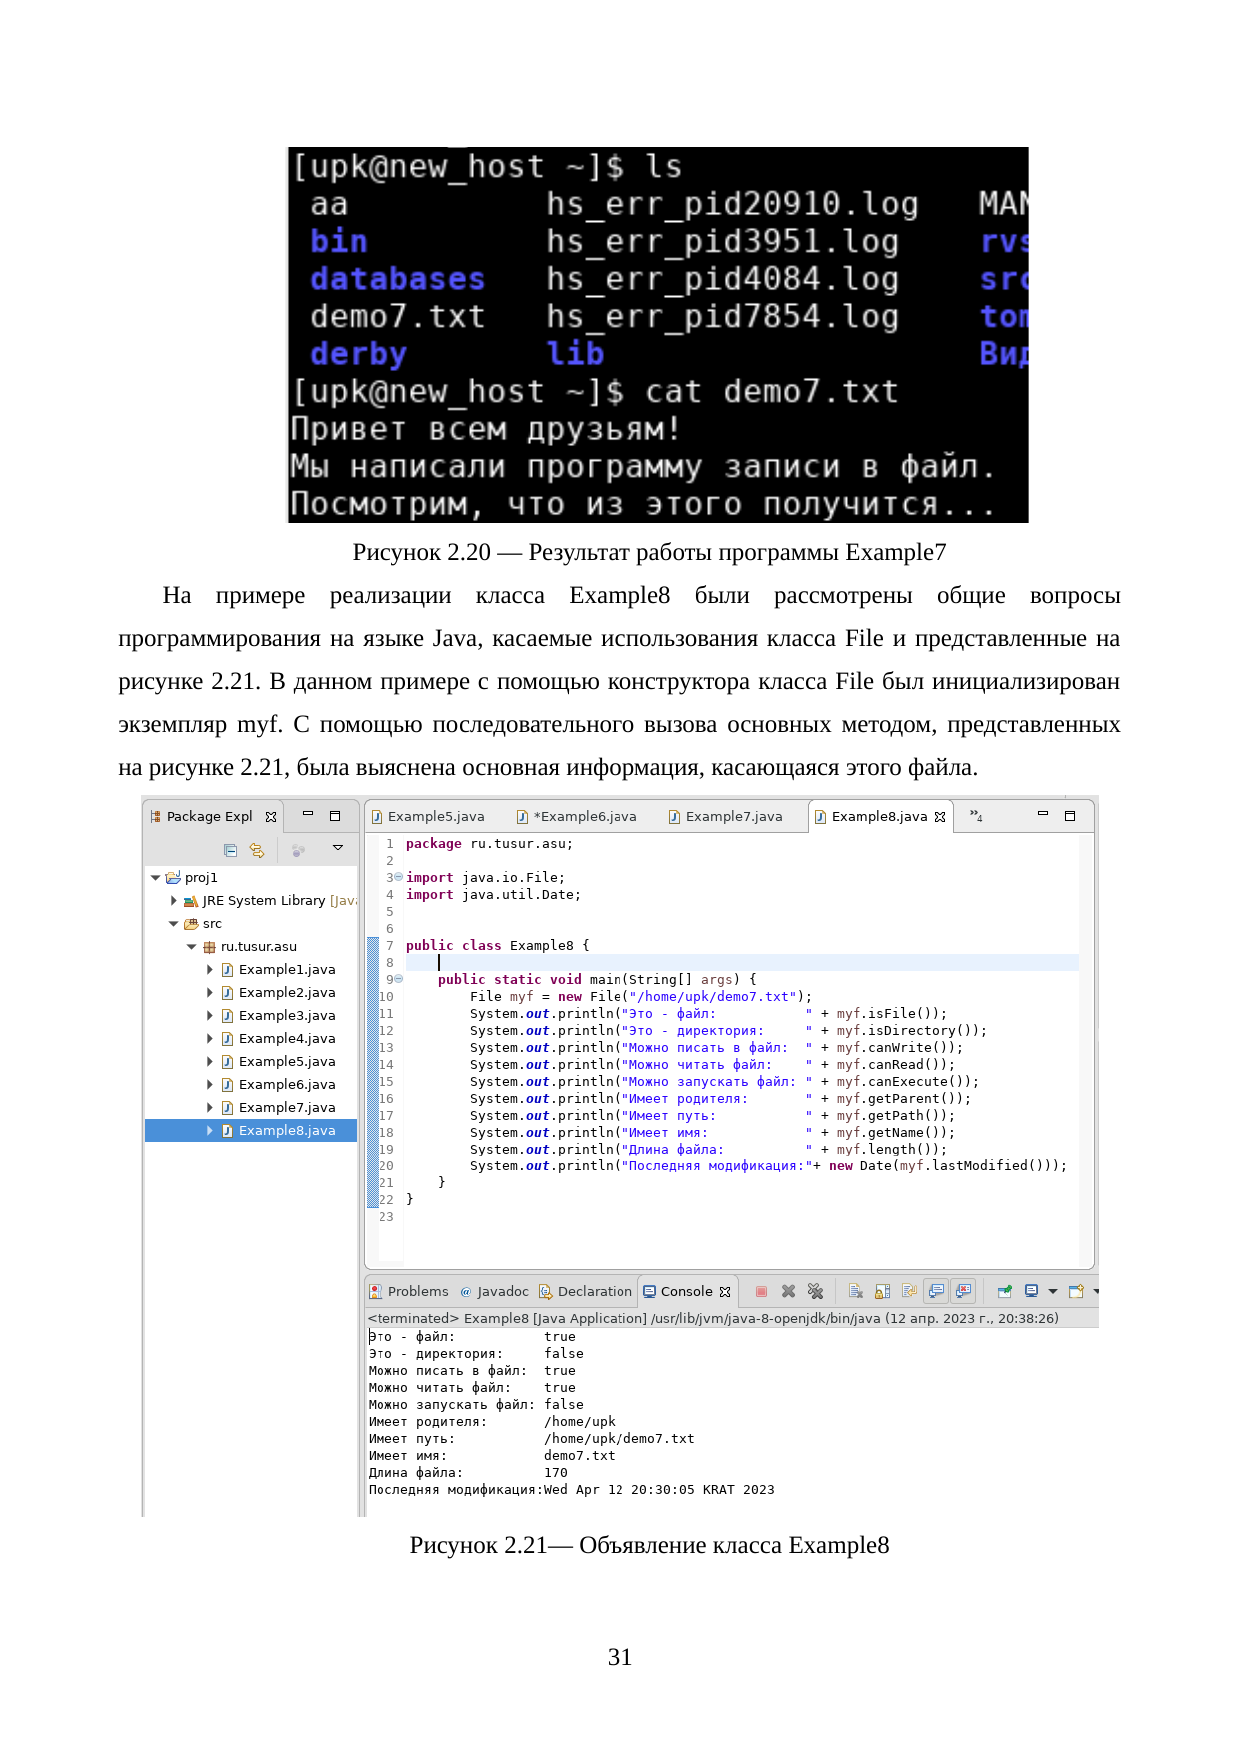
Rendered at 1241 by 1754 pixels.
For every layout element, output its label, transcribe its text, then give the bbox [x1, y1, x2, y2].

text Рисунок 2.21— Объявление класса Example8 [177, 796, 1122, 1559]
text Рисунок 2.20 — Результат работы программы Example7 [177, 142, 1122, 566]
picture [141, 795, 1099, 1517]
text На примере реализации класса Example8 были рассмотрены общие вопросы программирования на языке Java, касаемые использования класса File и представленные на рисунке 2.21. В данном примере с помощью конструктора класса File был инициализирован экземпляр myf. С помощью последовательного вызова основных методом, представленных на рисунке 2.21, была выяснена основная информация, касающаяся этого файла. [118, 580, 1122, 781]
picture [285, 147, 1029, 523]
